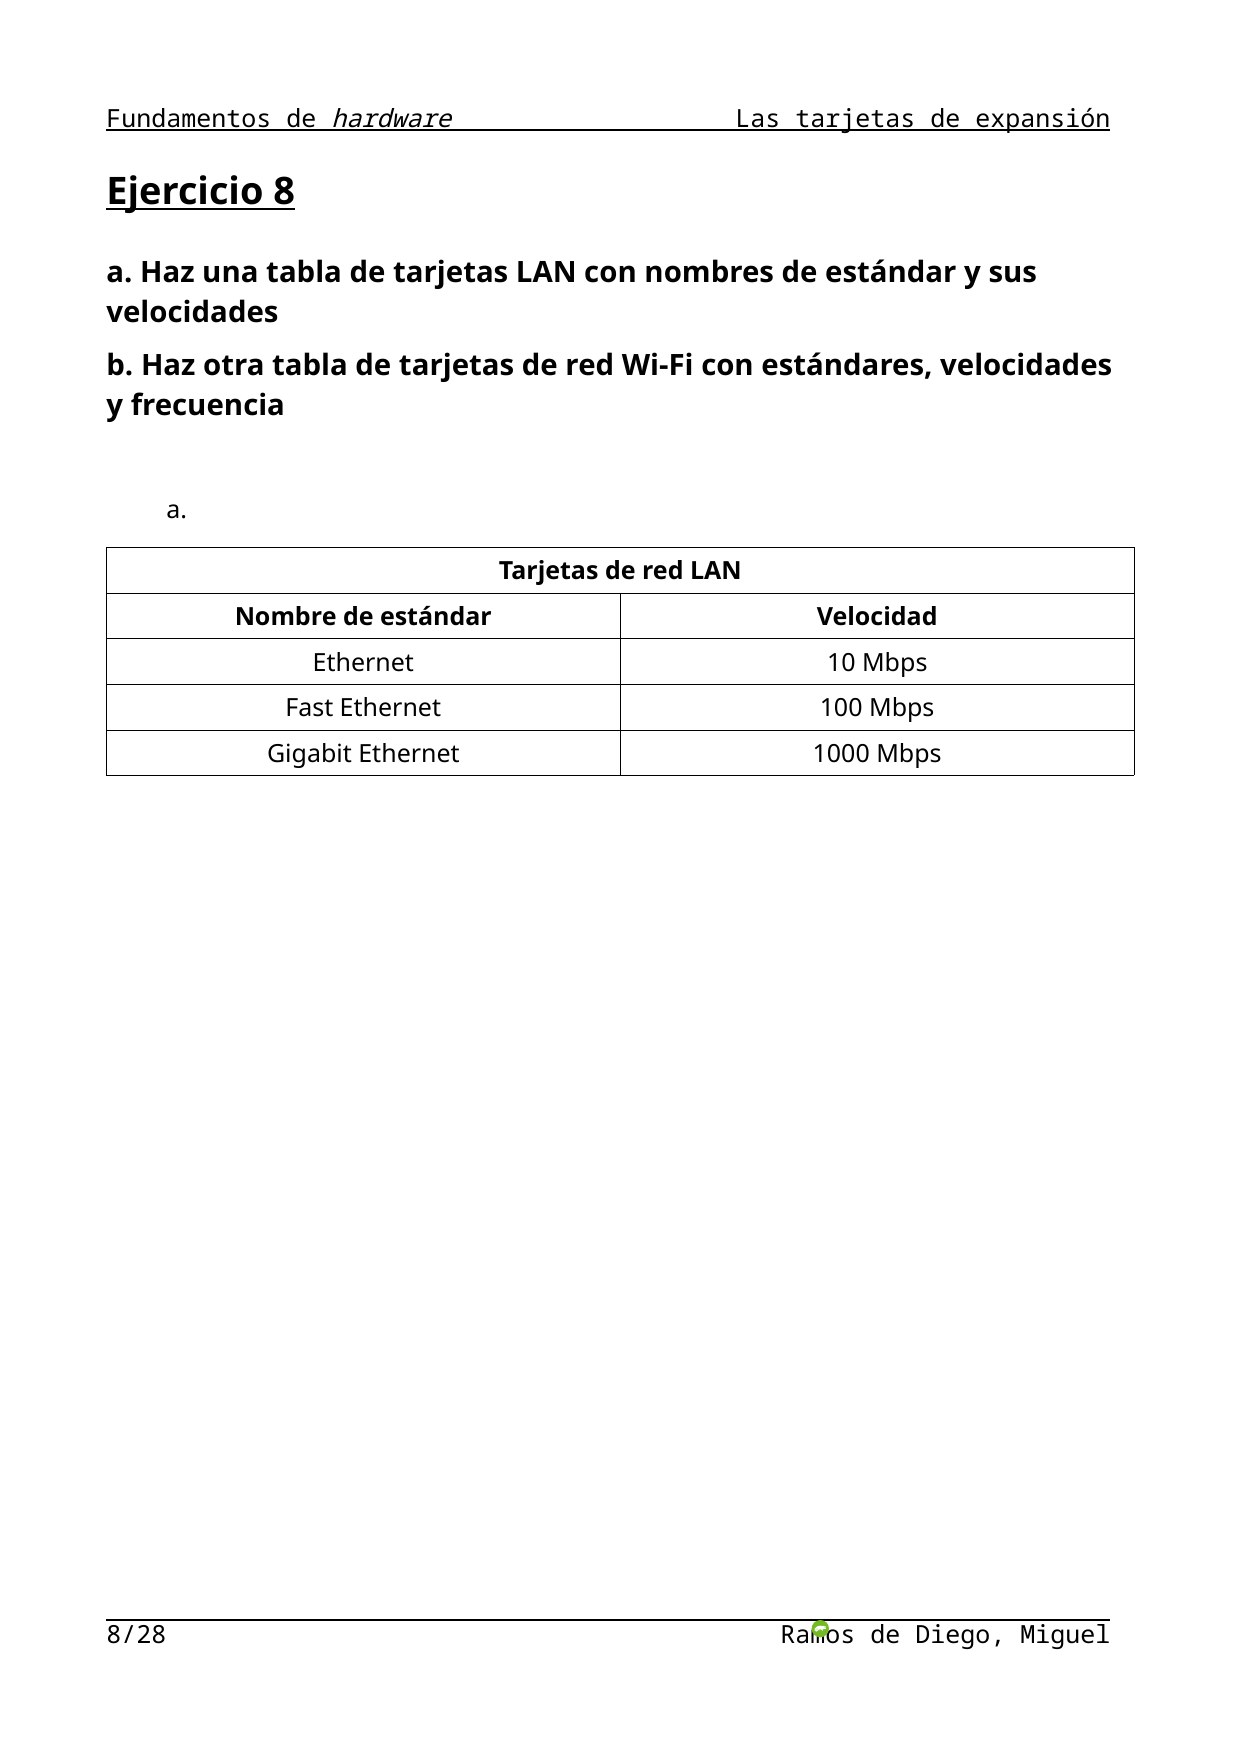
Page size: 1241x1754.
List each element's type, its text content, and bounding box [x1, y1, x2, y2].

table_cell Fast Ethernet [107, 685, 620, 729]
table_cell Nombre de estándar [107, 594, 620, 638]
subtitle b. Haz otra tabla de tarjetas de red Wi-Fi con estándares, velocidades y frecuencia [106, 343, 1134, 423]
table_cell 100 Mbps [621, 685, 1134, 729]
table_cell Velocidad [621, 594, 1134, 638]
table_cell Gigabit Ethernet [107, 731, 620, 775]
table_header Tarjetas de red LAN [107, 548, 1134, 593]
table_cell 1000 Mbps [621, 731, 1134, 775]
text a. [106, 491, 1134, 526]
table_cell Ethernet [107, 639, 620, 684]
subtitle a. Haz una tabla de tarjetas LAN con nombres de estándar y sus velocidades [106, 251, 1134, 331]
table_cell 10 Mbps [621, 639, 1134, 684]
subtitle Ejercicio 8 [106, 164, 1134, 216]
